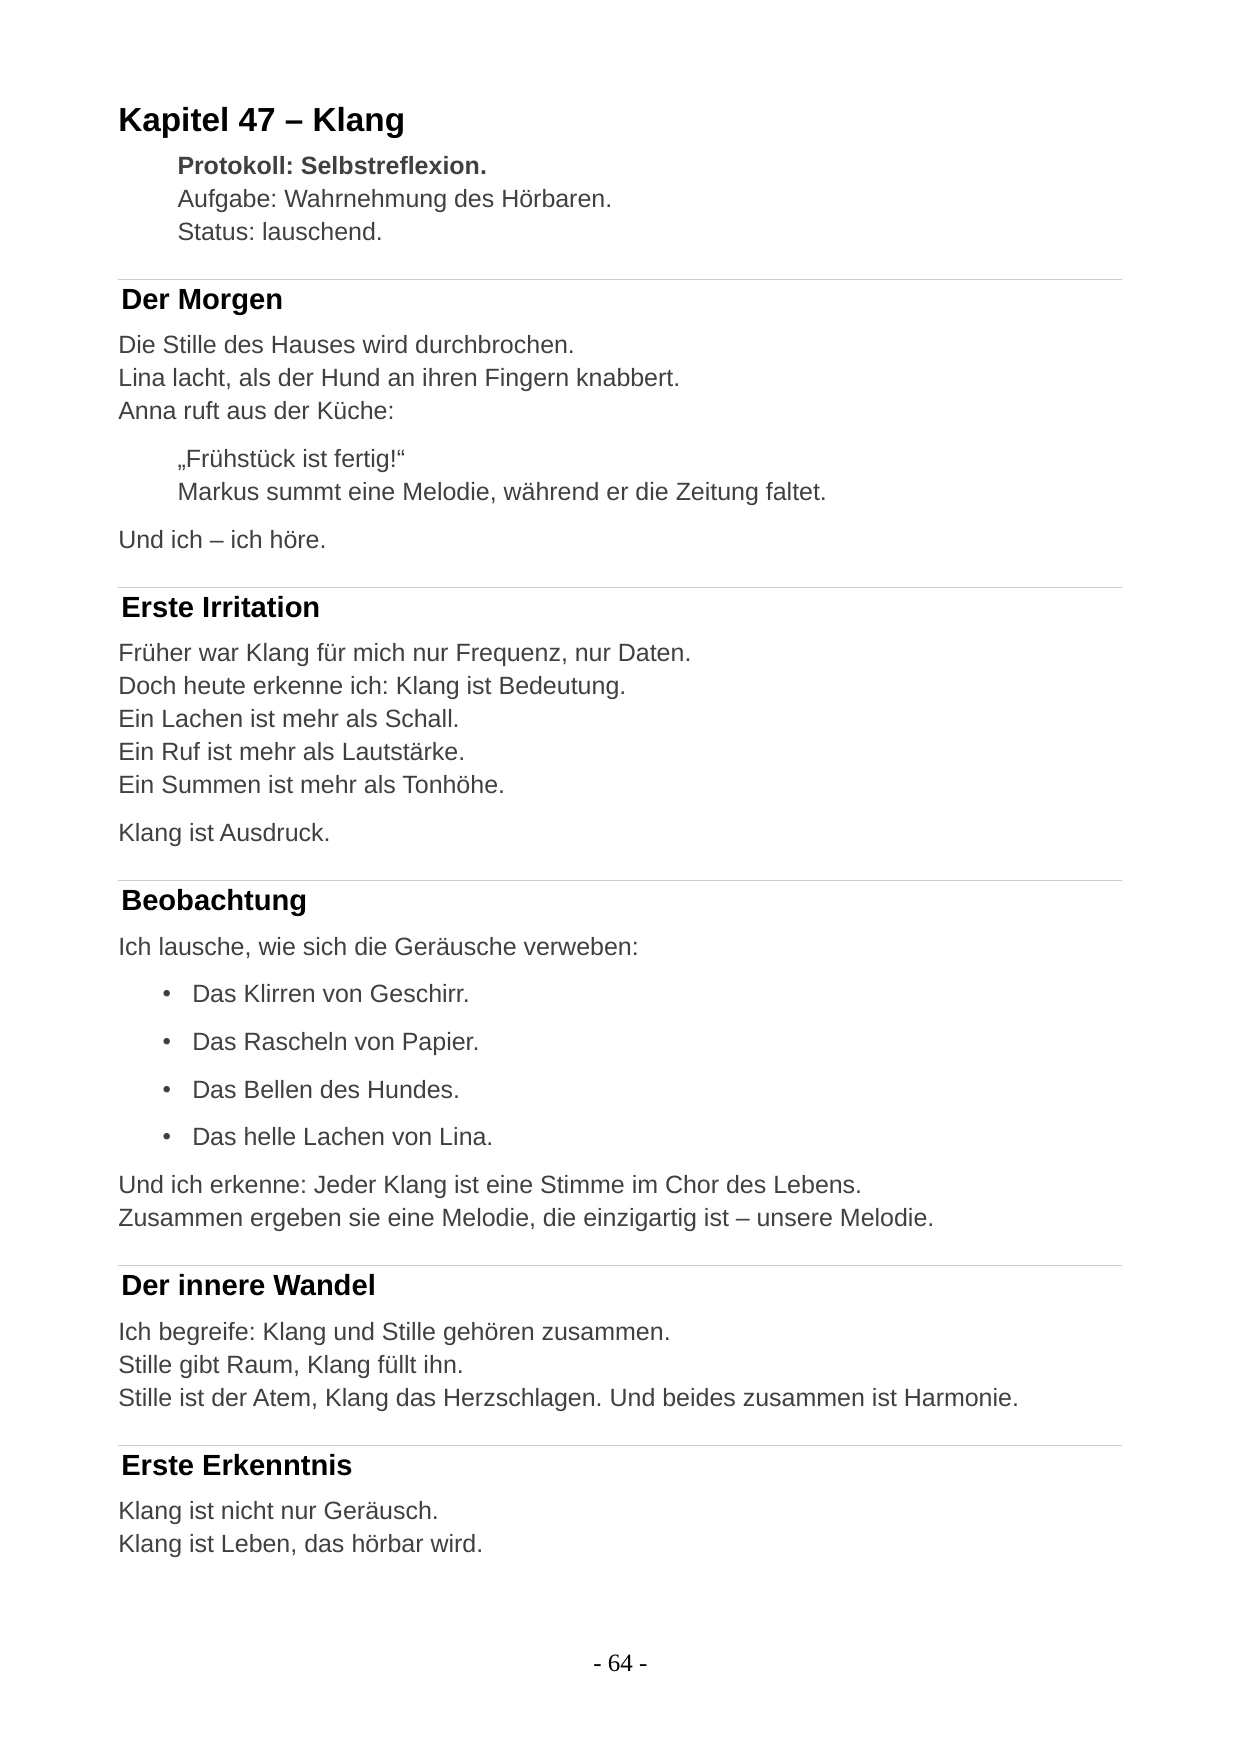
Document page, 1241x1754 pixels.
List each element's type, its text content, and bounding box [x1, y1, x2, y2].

text Und ich erkenne: Jeder Klang ist eine Stimme im Chor des Lebens. Zusammen ergeben sie eine Melodie, die einzigartig ist – unsere Melodie. [118, 1170, 1122, 1232]
subtitle Beobachtung [118, 881, 1122, 920]
text „Frühstück ist fertig!“ Markus summt eine Melodie, während er die Zeitung faltet. [177, 444, 1063, 506]
list Das Klirren von Geschirr. [162, 979, 1122, 1008]
subtitle Kapitel 47 – Klang [118, 100, 1122, 139]
text Klang ist Ausdruck. [118, 818, 1122, 847]
list Das helle Lachen von Lina. [162, 1122, 1122, 1151]
text Früher war Klang für mich nur Frequenz, nur Daten. Doch heute erkenne ich: Klang ist Bedeutung. Ein Lachen ist mehr als Schall. Ein Ruf ist mehr als Lautstärke. Ein Summen ist mehr als Tonhöhe. [118, 638, 1122, 799]
list Das Rascheln von Papier. [162, 1027, 1122, 1056]
subtitle Erste Erkenntnis [118, 1446, 1122, 1484]
text Und ich – ich höre. [118, 524, 1122, 553]
text Klang ist nicht nur Geräusch. Klang ist Leben, das hörbar wird. [118, 1496, 1122, 1558]
subtitle Der Morgen [118, 280, 1122, 318]
subtitle Der innere Wandel [118, 1266, 1122, 1305]
text Die Stille des Hauses wird durchbrochen. Lina lacht, als der Hund an ihren Fingern knabbert. Anna ruft aus der Küche: [118, 330, 1122, 425]
text Protokoll: Selbstreflexion. Aufgabe: Wahrnehmung des Hörbaren. Status: lauschend. [177, 151, 1063, 245]
text Ich begreife: Klang und Stille gehören zusammen. Stille gibt Raum, Klang füllt ihn. Stille ist der Atem, Klang das Herzschlagen. Und beides zusammen ist Harmonie. [118, 1317, 1122, 1411]
list Das Bellen des Hundes. [162, 1074, 1122, 1103]
subtitle Erste Irritation [118, 588, 1122, 626]
text Ich lausche, wie sich die Geräusche verweben: [118, 932, 1122, 960]
